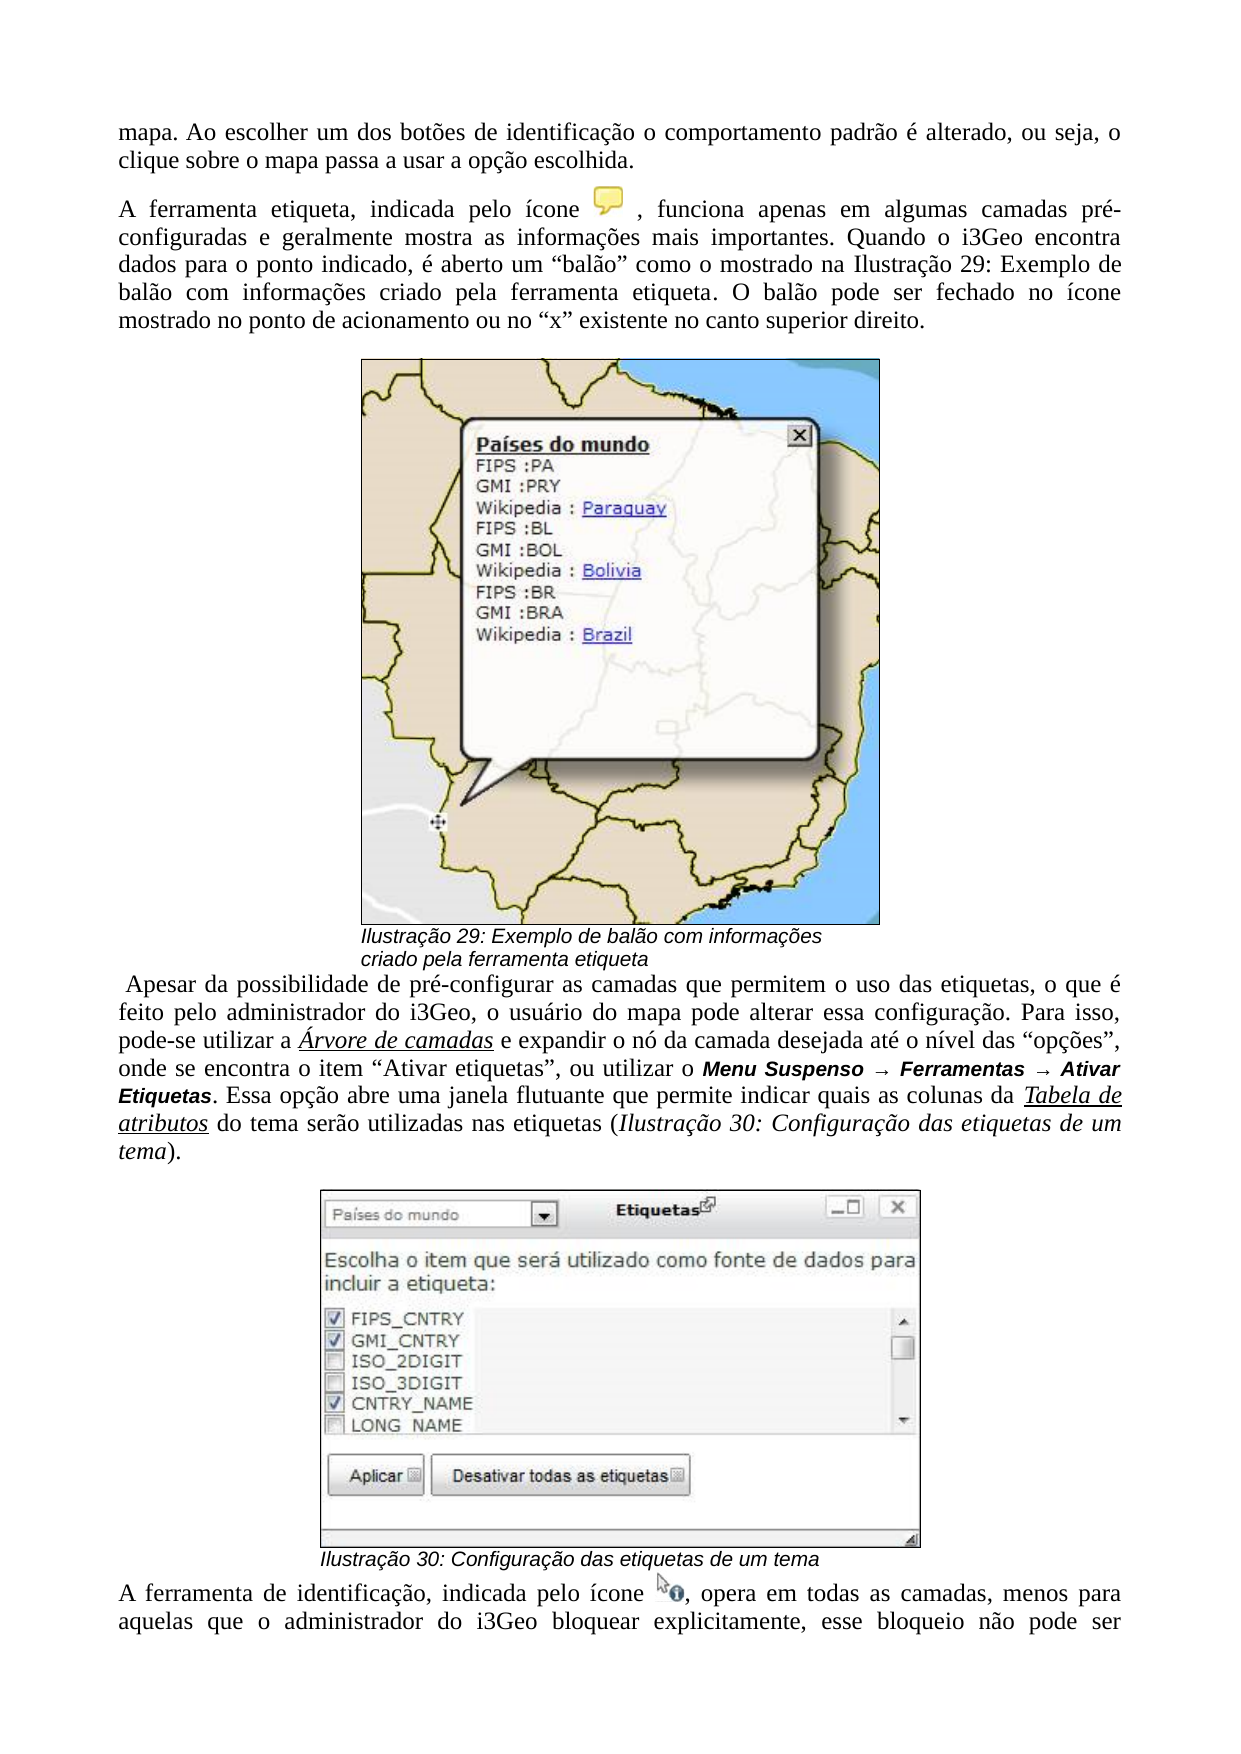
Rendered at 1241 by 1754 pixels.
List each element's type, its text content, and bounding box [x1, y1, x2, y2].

picture [362, 360, 879, 924]
picture [593, 186, 623, 218]
text A ferramenta etiqueta, indicada pelo ícone , funciona apenas em algumas camadas pré-configuradas e geralmente mostra as informações mais importantes. Quando o i3Geo encontra dados para o ponto indicado, é aberto um “balão” como o mostrado na Ilustração 29: Exemplo de balão com informações criado pela ferramenta etiqueta. O balão pode ser fechado no ícone mostrado no ponto de acionamento ou no “x” existente no canto superior direito. [118, 186, 1122, 333]
text mapa. Ao escolher um dos botões de identificação o comportamento padrão é alterado, ou seja, o clique sobre o mapa passa a usar a opção escolhida. [118, 118, 1122, 173]
picture [654, 1571, 685, 1602]
picture [321, 1191, 920, 1547]
text A ferramenta de identificação, indicada pelo ícone , opera em todas as camadas, menos para aquelas que o administrador do i3Geo bloquear explicitamente, esse bloqueio não pode ser [118, 1177, 1122, 1635]
text Apesar da possibilidade de pré-configurar as camadas que permitem o uso das etiquetas, o que é feito pelo administrador do i3Geo, o usuário do mapa pode alterar essa configuração. Para isso, pode-se utilizar a Árvore de camadas e expandir o nó da camada desejada até o nível das “opções”, onde se encontra o item “Ativar etiquetas”, ou utilizar o Menu suspenso → Ferramentas → Ativar etiquetas. Essa opção abre uma janela flutuante que permite indicar quais as colunas da Tabela de atributos do tema serão utilizadas nas etiquetas (Ilustração 30: Configuração das etiquetas de um tema). [118, 346, 1122, 1164]
text Ilustração 29: Exemplo de balão com informações criado pela ferramenta etiqueta [361, 925, 879, 971]
text Ilustração 30: Configuração das etiquetas de um tema [320, 1548, 920, 1571]
